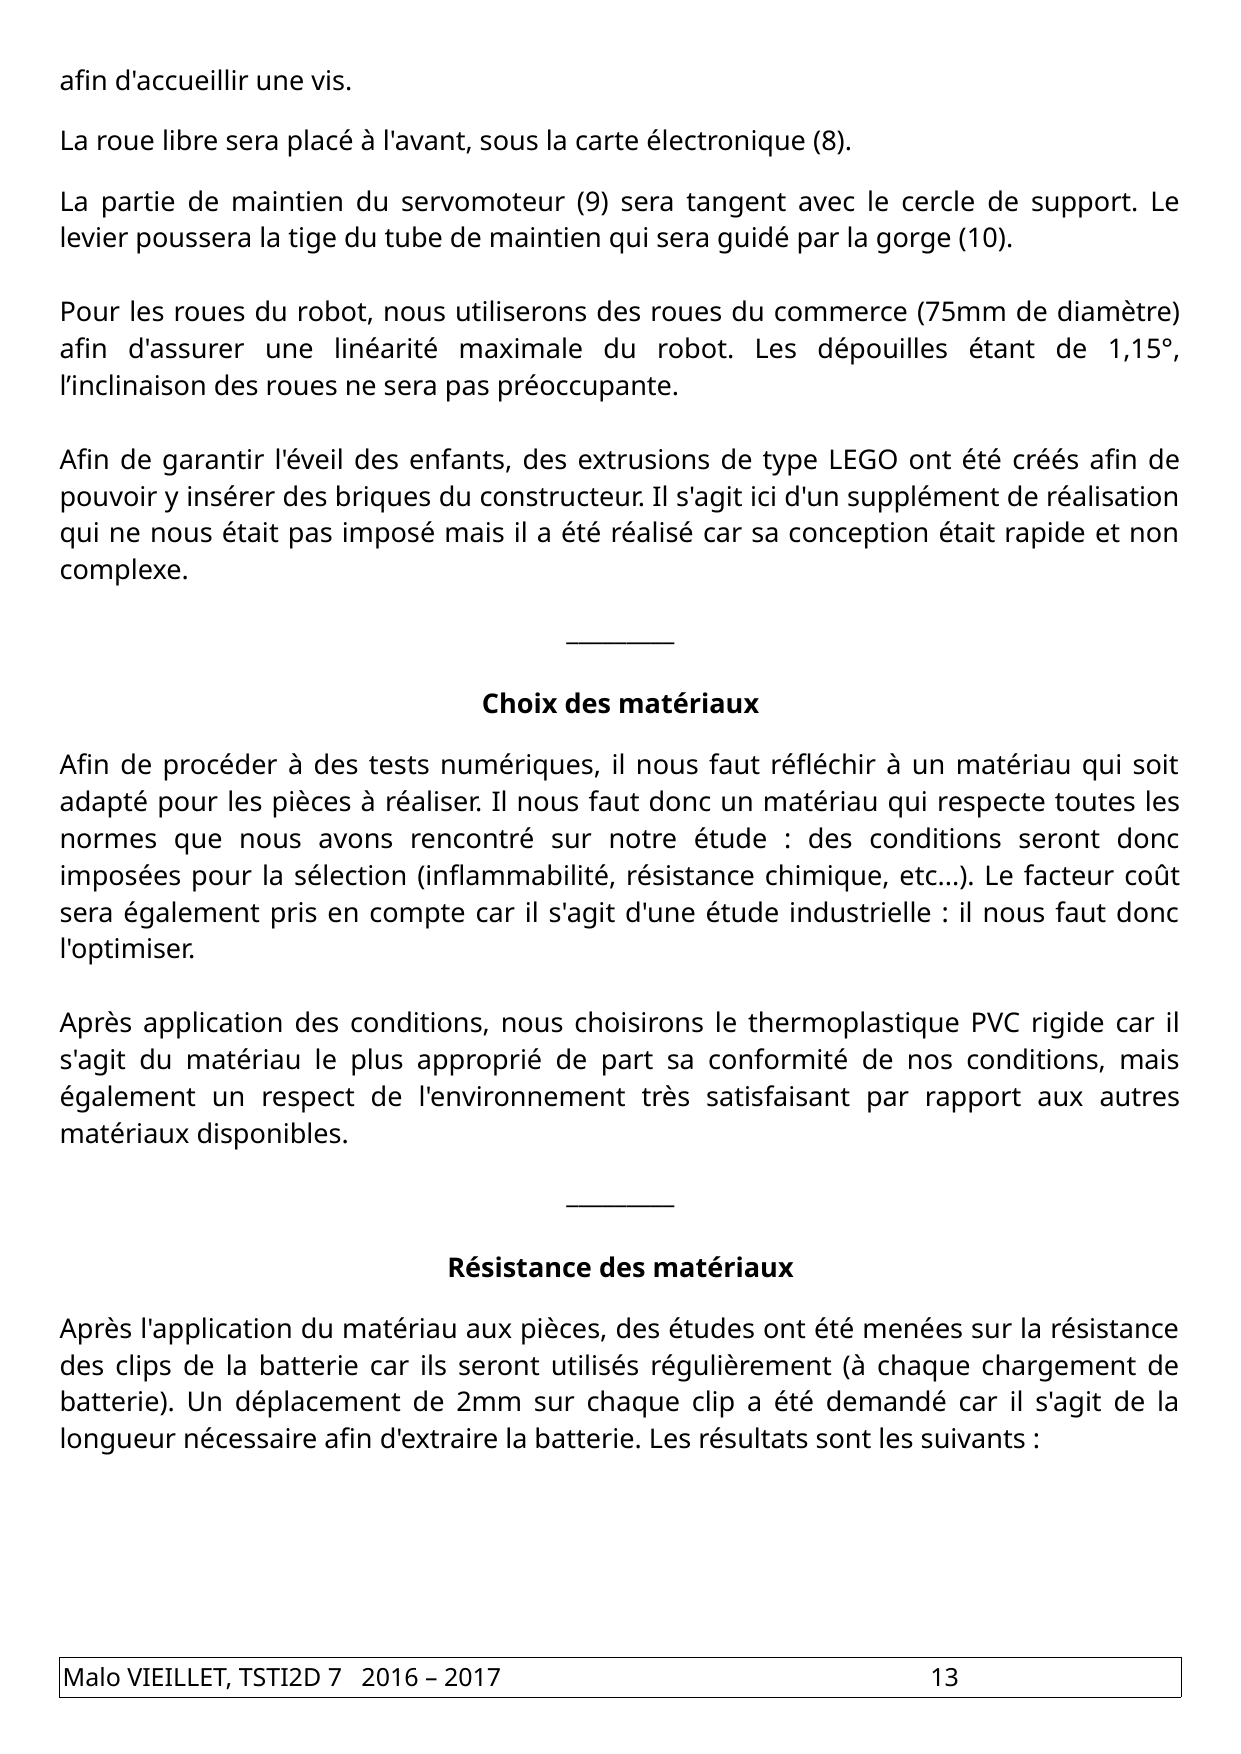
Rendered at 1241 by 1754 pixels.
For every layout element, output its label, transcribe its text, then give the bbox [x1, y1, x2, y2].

text Résistance des matériaux [59, 1248, 1181, 1285]
text _________ [59, 1175, 1181, 1212]
text afin d'accueillir une vis. [59, 61, 1181, 98]
text _________ [59, 611, 1181, 648]
text Afin de procéder à des tests numériques, il nous faut réfléchir à un matériau qui soit adapté pour les pièces à réaliser. Il nous faut donc un matériau qui respecte toutes les normes que nous avons rencontré sur notre étude : des conditions seront donc imposées pour la sélection (inflammabilité, résistance chimique, etc...). Le facteur coût sera également pris en compte car il s'agit d'une étude industrielle : il nous faut donc l'optimiser. [59, 746, 1181, 967]
text Après application des conditions, nous choisirons le thermoplastique PVC rigide car il s'agit du matériau le plus approprié de part sa conformité de nos conditions, mais également un respect de l'environnement très satisfaisant par rapport aux autres matériaux disponibles. [59, 1004, 1181, 1151]
text Choix des matériaux [59, 685, 1181, 722]
text Après l'application du matériau aux pièces, des études ont été menées sur la résistance des clips de la batterie car ils seront utilisés régulièrement (à chaque chargement de batterie). Un déplacement de 2mm sur chaque clip a été demandé car il s'agit de la longueur nécessaire afin d'extraire la batterie. Les résultats sont les suivants : [59, 1309, 1181, 1457]
text Pour les roues du robot, nous utiliserons des roues du commerce (75mm de diamètre) afin d'assurer une linéarité maximale du robot. Les dépouilles étant de 1,15°, l’inclinaison des roues ne sera pas préoccupante. [59, 293, 1181, 403]
text Afin de garantir l'éveil des enfants, des extrusions de type LEGO ont été créés afin de pouvoir y insérer des briques du constructeur. Il s'agit ici d'un supplément de réalisation qui ne nous était pas imposé mais il a été réalisé car sa conception était rapide et non complexe. [59, 440, 1181, 588]
text La roue libre sera placé à l'avant, sous la carte électronique (8). [59, 121, 1181, 158]
text La partie de maintien du servomoteur (9) sera tangent avec le cercle de support. Le levier poussera la tige du tube de maintien qui sera guidé par la gorge (10). [59, 182, 1181, 256]
